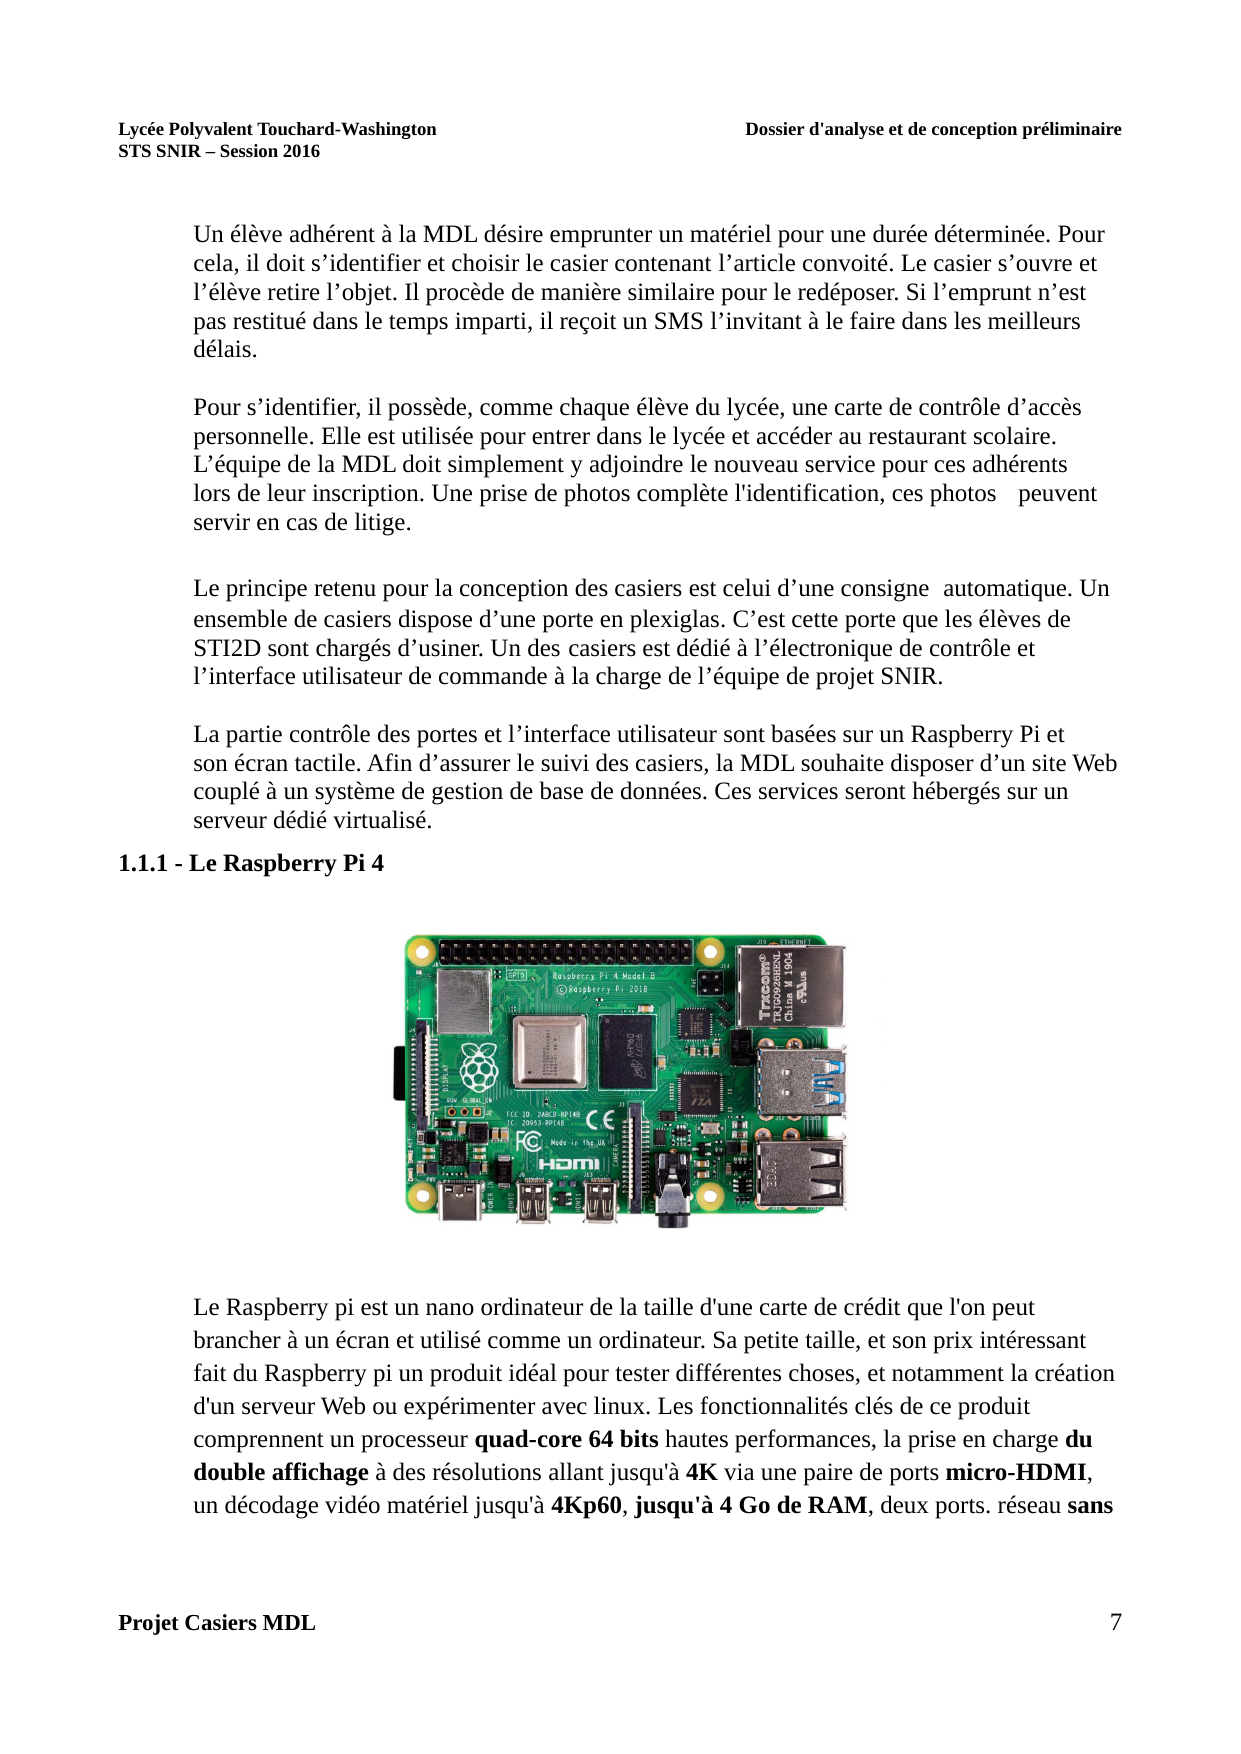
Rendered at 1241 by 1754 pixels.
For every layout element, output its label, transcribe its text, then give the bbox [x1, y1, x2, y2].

text La partie contrôle des portes et l’interface utilisateur sont basées sur un Raspberry Pi et son écran tactile. Afin d’assurer le suivi des casiers, la MDL souhaite disposer d’un site Web couplé à un système de gestion de base de données. Ces services seront hébergés sur un serveur dédié virtualisé. [118, 719, 1122, 834]
text Le Raspberry pi est un nano ordinateur de la taille d'une carte de crédit que l'on peut brancher à un écran et utilisé comme un ordinateur. Sa petite taille, et son prix intéressant fait du Raspberry pi un produit idéal pour tester différentes choses, et notamment la création d'un serveur Web ou expérimenter avec linux. Les fonctionnalités clés de ce produit comprennent un processeur quad-core 64 bits hautes performances, la prise en charge du double affichage à des résolutions allant jusqu'à 4K via une paire de ports micro-HDMI, un décodage vidéo matériel jusqu'à 4Kp60, jusqu'à 4 Go de RAM, deux ports. réseau sans [118, 1292, 1122, 1519]
text Le principe retenu pour la conception des casiers est celui d’une consigne automatique. Un ensemble de casiers dispose d’une porte en plexiglas. C’est cette porte que les élèves de STI2D sont chargés d’usiner. Un des casiers est dédié à l’électronique de contrôle et l’interface utilisateur de commande à la charge de l’équipe de projet SNIR. [118, 570, 1122, 690]
subtitle 1.1.1 - Le Raspberry Pi 4 [118, 848, 1122, 877]
picture [359, 933, 886, 1230]
text Un élève adhérent à la MDL désire emprunter un matériel pour une durée déterminée. Pour cela, il doit s’identifier et choisir le casier contenant l’article convoité. Le casier s’ouvre et l’élève retire l’objet. Il procède de manière similaire pour le redéposer. Si l’emprunt n’est pas restitué dans le temps imparti, il reçoit un SMS l’invitant à le faire dans les meilleurs délais. [118, 219, 1122, 363]
text Pour s’identifier, il possède, comme chaque élève du lycée, une carte de contrôle d’accès personnelle. Elle est utilisée pour entrer dans le lycée et accéder au restaurant scolaire. L’équipe de la MDL doit simplement y adjoindre le nouveau service pour ces adhérents lors de leur inscription. Une prise de photos complète l'identification, ces photos peuvent servir en cas de litige. [118, 392, 1122, 536]
